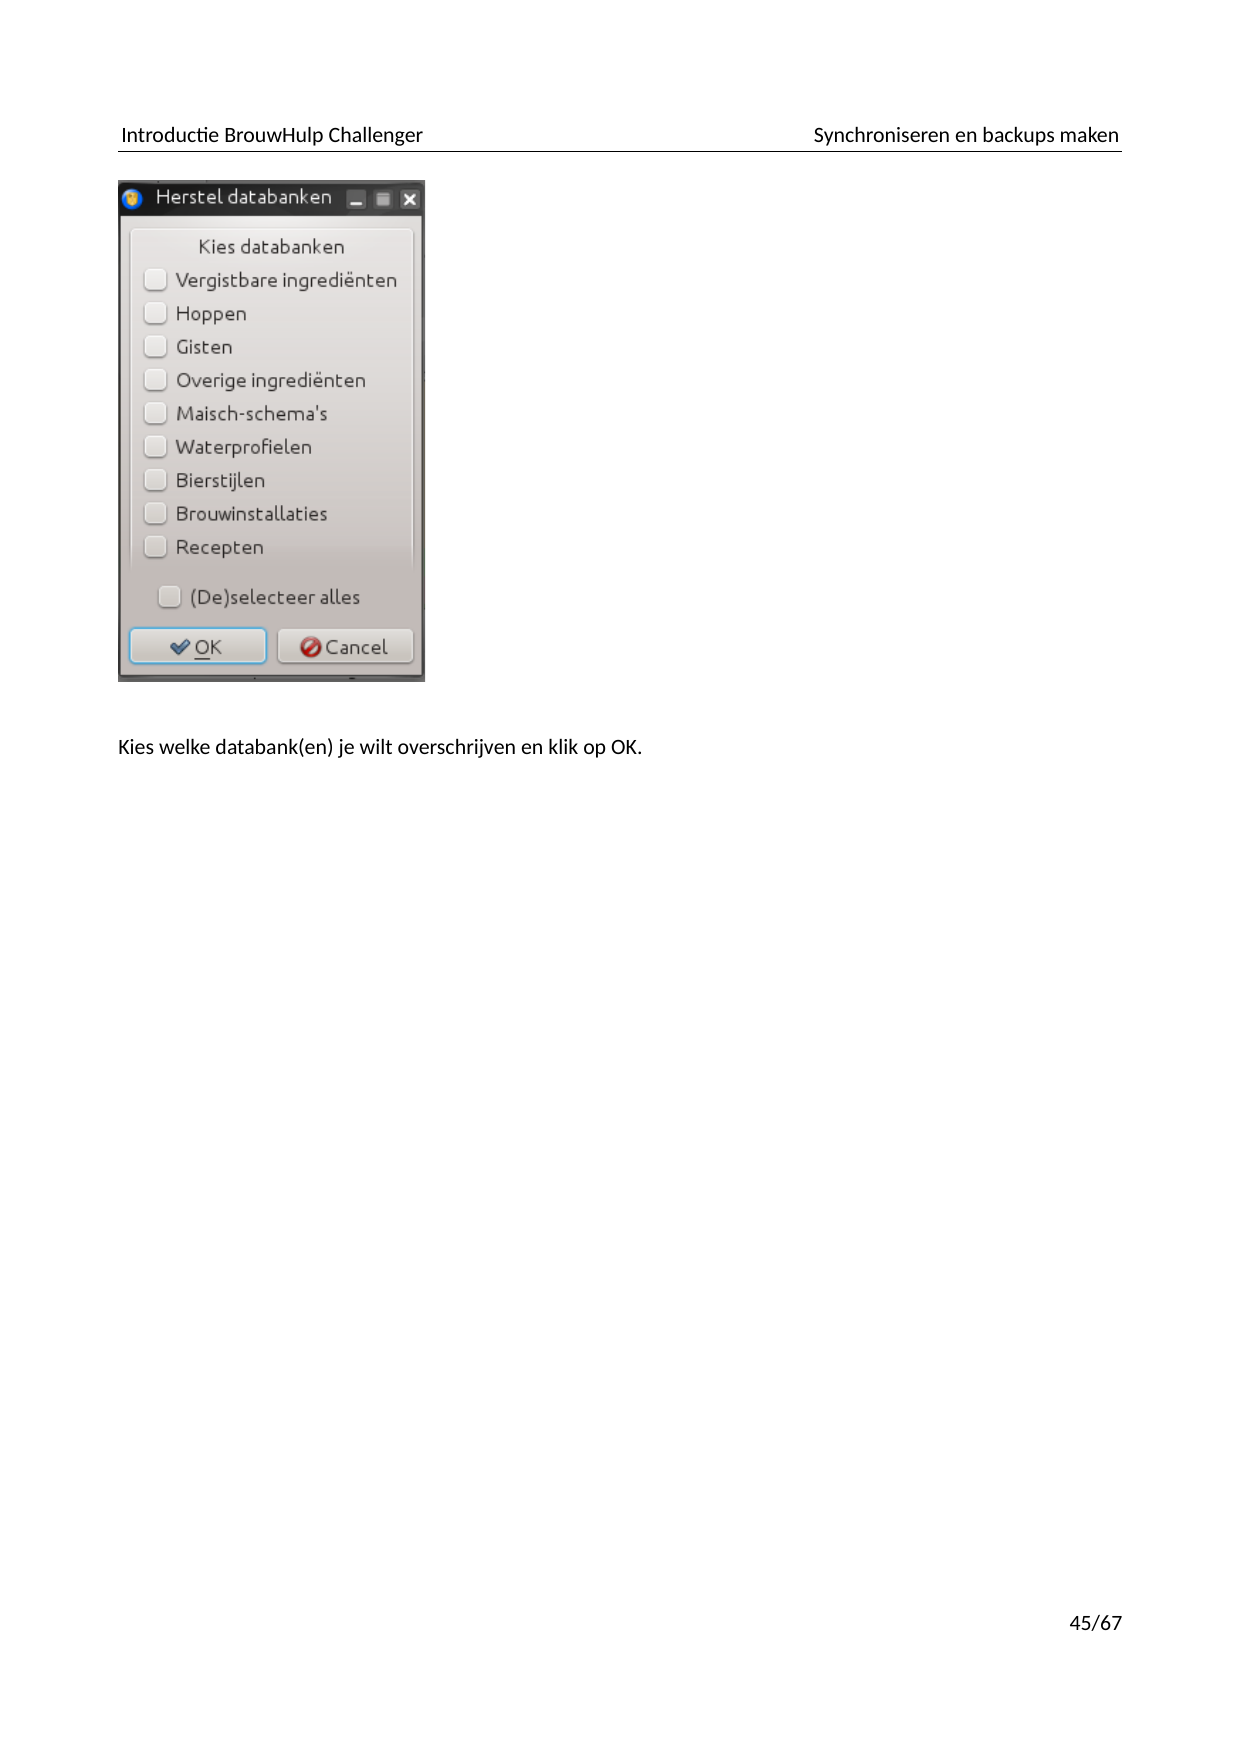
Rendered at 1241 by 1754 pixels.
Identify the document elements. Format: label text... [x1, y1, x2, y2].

picture [118, 180, 426, 682]
text Kies welke databank(en) je wilt overschrijven en klik op OK. [118, 733, 1122, 760]
